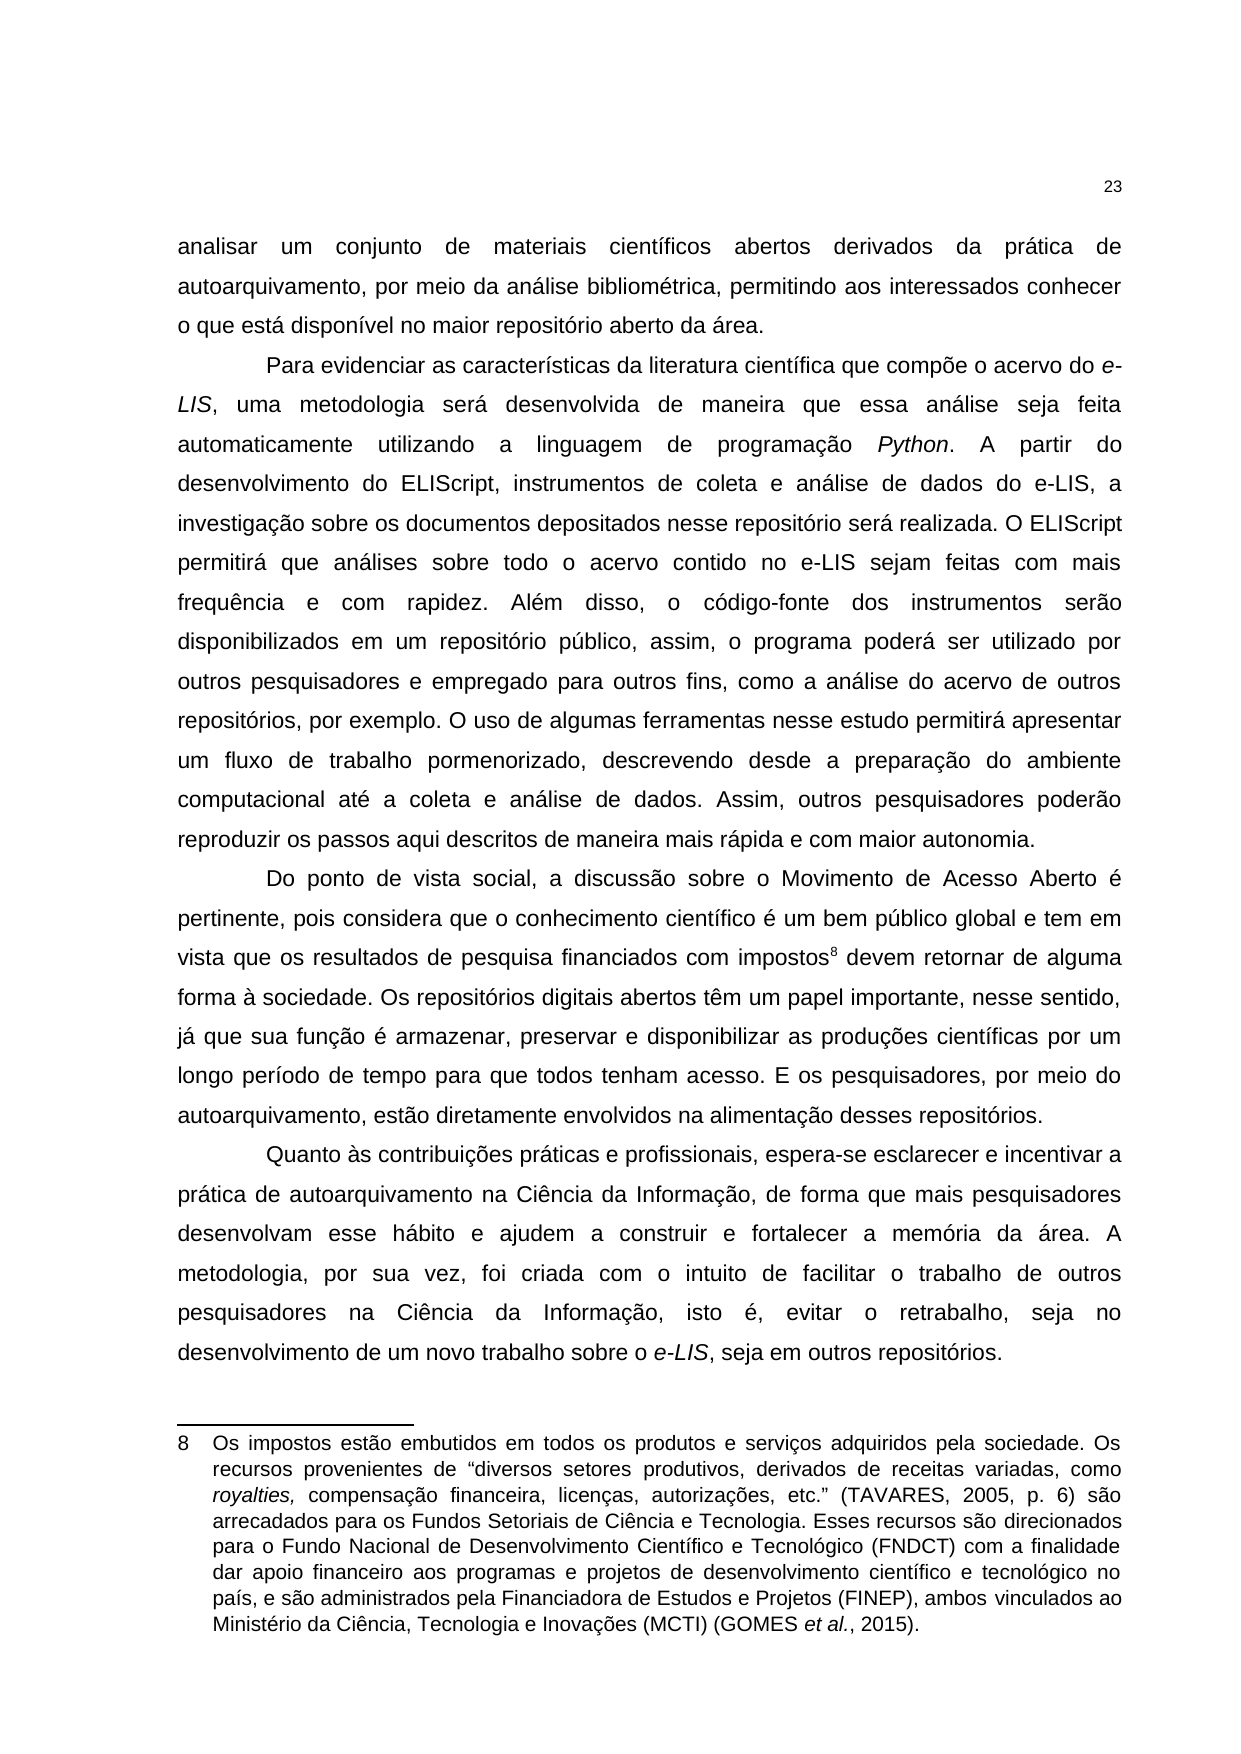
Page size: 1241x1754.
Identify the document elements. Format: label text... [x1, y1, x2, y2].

text Quanto às contribuições práticas e profissionais, espera-se esclarecer e incentivar a prática de autoarquivamento na Ciência da Informação, de forma que mais pesquisadores desenvolvam esse hábito e ajudem a construir e fortalecer a memória da área. A metodologia, por sua vez, foi criada com o intuito de facilitar o trabalho de outros pesquisadores na Ciência da Informação, isto é, evitar o retrabalho, seja no desenvolvimento de um novo trabalho sobre o e-LIS, seja em outros repositórios. [177, 1141, 1122, 1365]
text Do ponto de vista social, a discussão sobre o Movimento de Acesso Aberto é pertinente, pois considera que o conhecimento científico é um bem público global e tem em vista que os resultados de pesquisa financiados com impostos devem retornar de alguma forma à sociedade. Os repositórios digitais abertos têm um papel importante, nesse sentido, já que sua função é armazenar, preservar e disponibilizar as produções científicas por um longo período de tempo para que todos tenham acesso. E os pesquisadores, por meio do autoarquivamento, estão diretamente envolvidos na alimentação desses repositórios. [177, 865, 1122, 1128]
text Os impostos estão embutidos em todos os produtos e serviços adquiridos pela sociedade. Os recursos provenientes de “diversos setores produtivos, derivados de receitas variadas, como royalties, compensação financeira, licenças, autorizações, etc.” (TAVARES, 2005, p. 6) são arrecadados para os Fundos Setoriais de Ciência e Tecnologia. Esses recursos são direcionados para o Fundo Nacional de Desenvolvimento Científico e Tecnológico (FNDCT) com a finalidade dar apoio financeiro aos programas e projetos de desenvolvimento científico e tecnológico no país, e são administrados pela Financiadora de Estudos e Projetos (FINEP), ambos vinculados ao Ministério da Ciência, Tecnologia e Inovações (MCTI) (GOMES et al., 2015). [177, 1431, 1122, 1636]
text analisar um conjunto de materiais científicos abertos derivados da prática de autoarquivamento, por meio da análise bibliométrica, permitindo aos interessados conhecer o que está disponível no maior repositório aberto da área. [177, 233, 1122, 339]
text Para evidenciar as características da literatura científica que compõe o acervo do e-LIS, uma metodologia será desenvolvida de maneira que essa análise seja feita automaticamente utilizando a linguagem de programação Python. A partir do desenvolvimento do ELIScript, instrumentos de coleta e análise de dados do e-LIS, a investigação sobre os documentos depositados nesse repositório será realizada. O ELIScript permitirá que análises sobre todo o acervo contido no e-LIS sejam feitas com mais frequência e com rapidez. Além disso, o código-fonte dos instrumentos serão disponibilizados em um repositório público, assim, o programa poderá ser utilizado por outros pesquisadores e empregado para outros fins, como a análise do acervo de outros repositórios, por exemplo. O uso de algumas ferramentas nesse estudo permitirá apresentar um fluxo de trabalho pormenorizado, descrevendo desde a preparação do ambiente computacional até a coleta e análise de dados. Assim, outros pesquisadores poderão reproduzir os passos aqui descritos de maneira mais rápida e com maior autonomia. [177, 352, 1122, 852]
